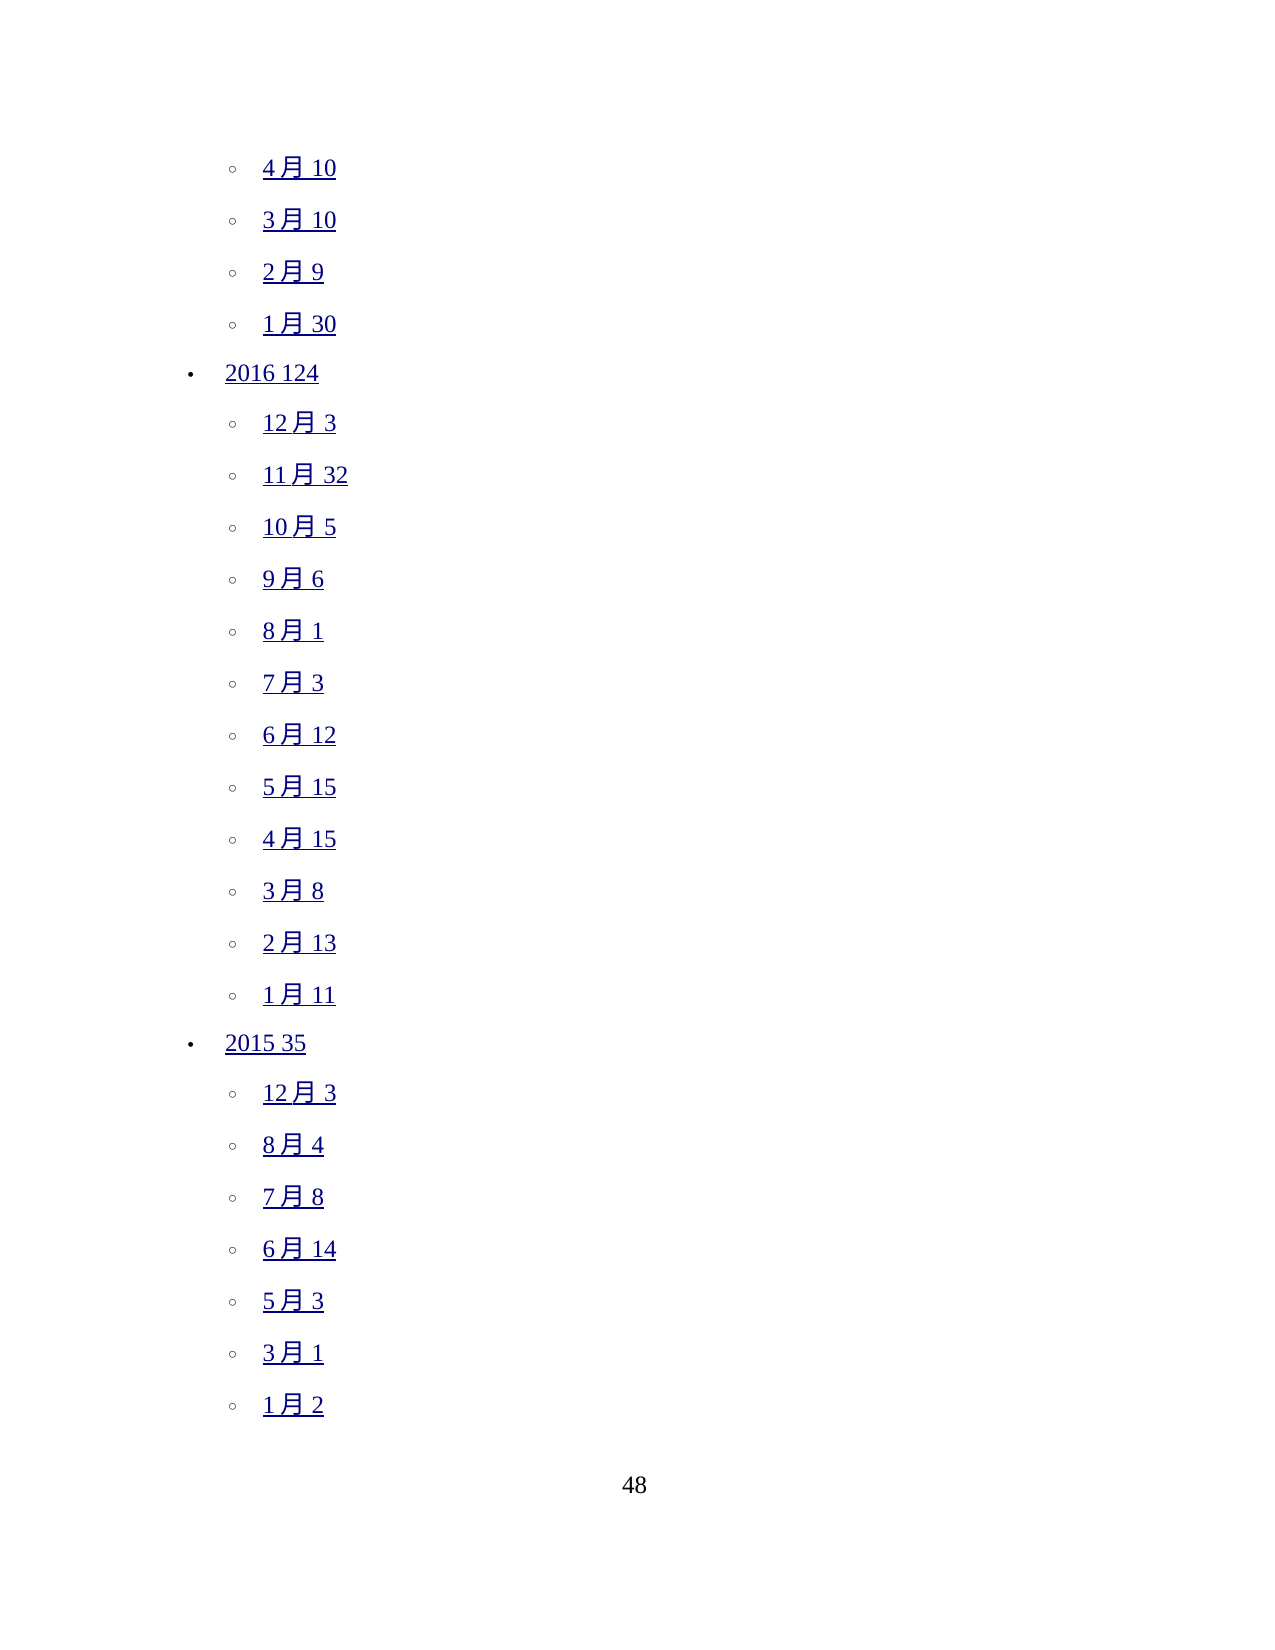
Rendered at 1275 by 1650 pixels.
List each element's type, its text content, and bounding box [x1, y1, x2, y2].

list 3月 1 [225, 1335, 1125, 1369]
list 6月 12 [225, 716, 1125, 751]
list 3月 10 [225, 202, 1125, 236]
list 7月 8 [225, 1179, 1125, 1213]
list 8月 1 [225, 612, 1125, 647]
list 9月 6 [225, 561, 1125, 594]
list 11月 32 [225, 457, 1125, 491]
list 4月 15 [225, 820, 1125, 854]
list 2月 13 [225, 924, 1125, 958]
list 2016 124 [187, 358, 1125, 387]
list 12月 3 [225, 1075, 1125, 1109]
list 3月 8 [225, 872, 1125, 906]
list 5月 3 [225, 1283, 1125, 1317]
list 5月 15 [225, 768, 1125, 802]
list 10月 5 [225, 508, 1125, 543]
list 1月 30 [225, 306, 1125, 340]
list 7月 3 [225, 664, 1125, 698]
list 8月 4 [225, 1127, 1125, 1161]
list 2月 9 [225, 254, 1125, 288]
list 2015 35 [187, 1028, 1125, 1057]
list 1月 11 [225, 976, 1125, 1010]
list 4月 10 [225, 150, 1125, 184]
list 1月 2 [225, 1387, 1125, 1421]
list 12月 3 [225, 404, 1125, 439]
list 6月 14 [225, 1231, 1125, 1265]
